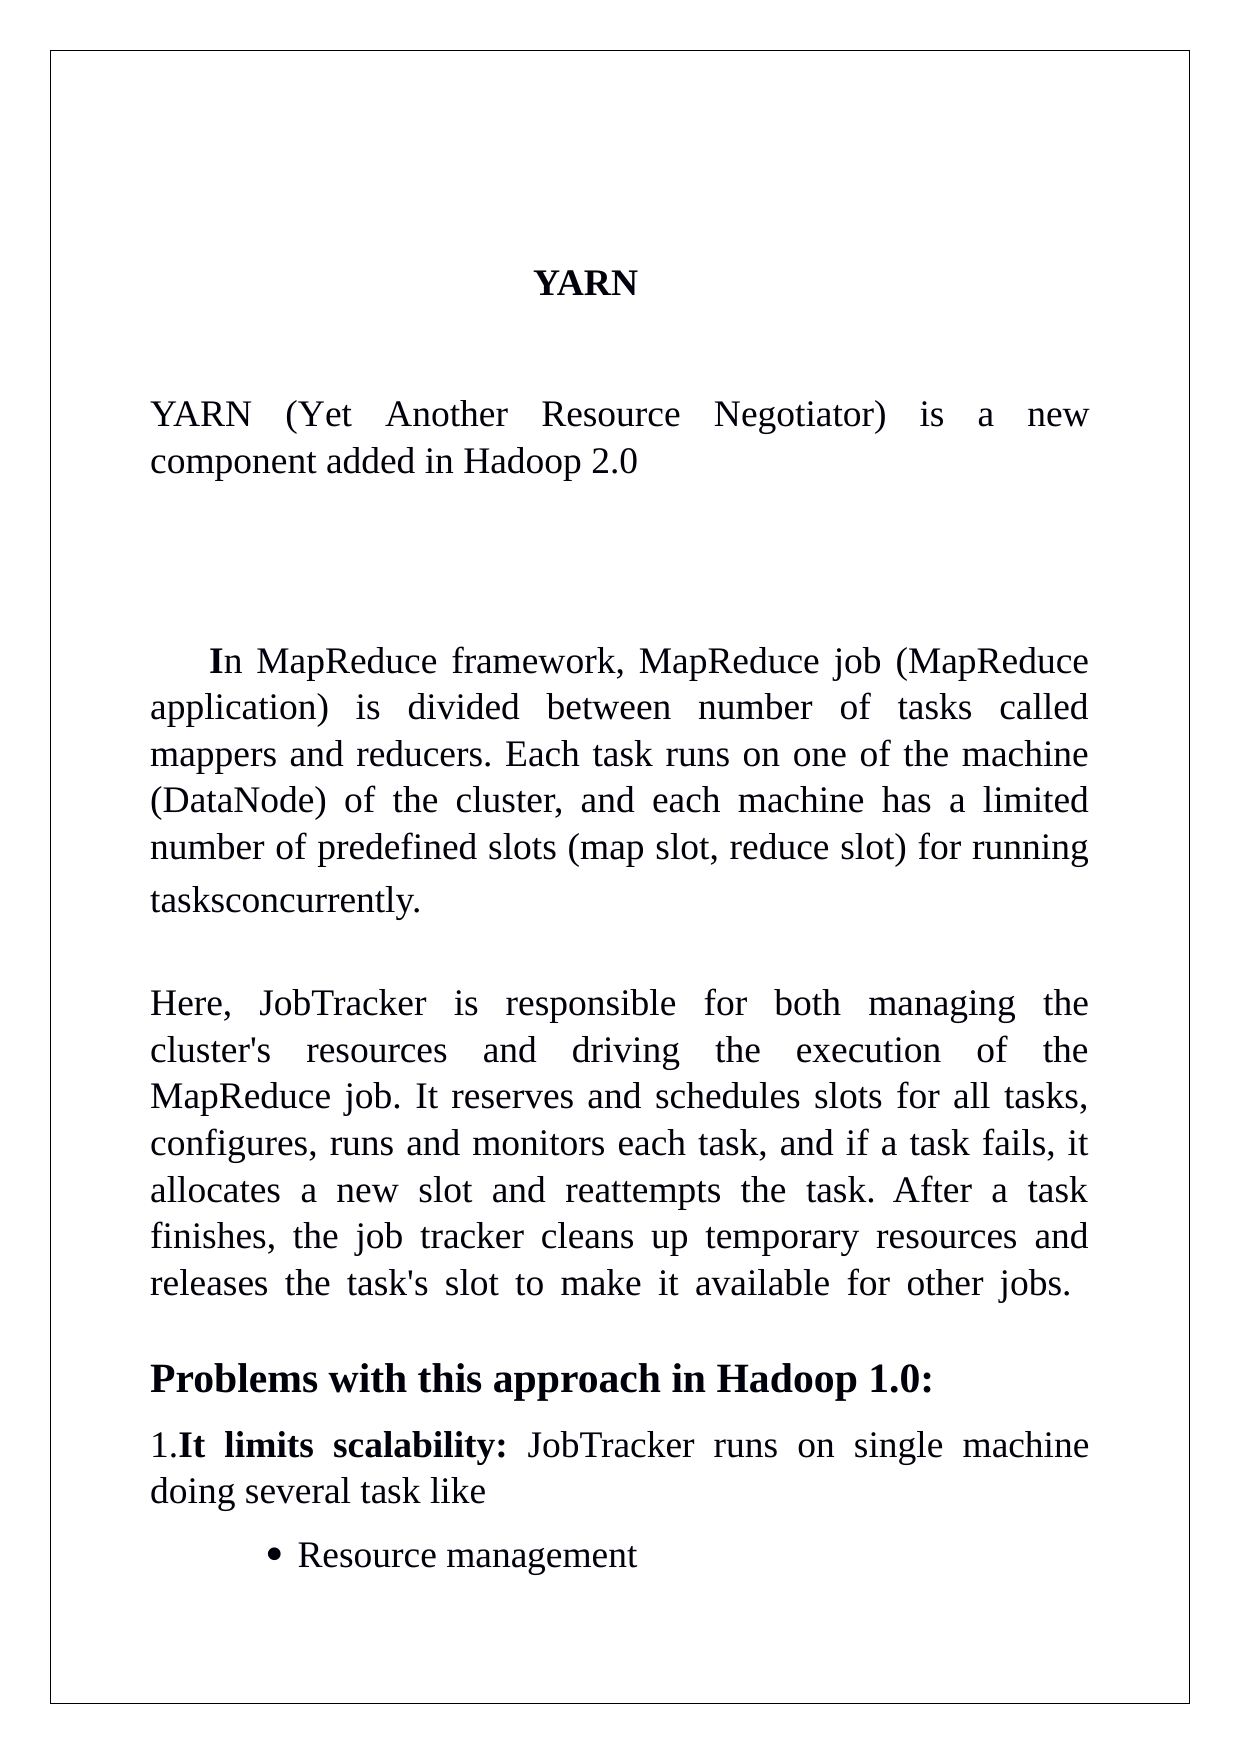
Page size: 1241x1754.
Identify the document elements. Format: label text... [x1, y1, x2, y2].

list Resource management [268, 1532, 1090, 1575]
text 1.It limits scalability: JobTracker runs on single machine doing several task like [150, 1422, 1090, 1512]
text YARN (Yet Another Resource Negotiator) is a new component added in Hadoop 2.0 [150, 392, 1090, 481]
text YARN [150, 260, 1090, 303]
text In MapReduce framework, MapReduce job (MapReduce application) is divided between number of tasks called mappers and reducers. Each task runs on one of the machine (DataNode) of the cluster, and each machine has a limited number of predefined slots (map slot, reduce slot) for running tasksconcurrently. Here, JobTracker is responsible for both managing the cluster's resources and driving the execution of the MapReduce job. It reserves and schedules slots for all tasks, configures, runs and monitors each task, and if a task fails, it allocates a new slot and reattempts the task. After a task finishes, the job tracker cleans up temporary resources and releases the task's slot to make it available for other jobs. [150, 638, 1090, 1335]
text Problems with this approach in Hadoop 1.0: [150, 1354, 1090, 1402]
